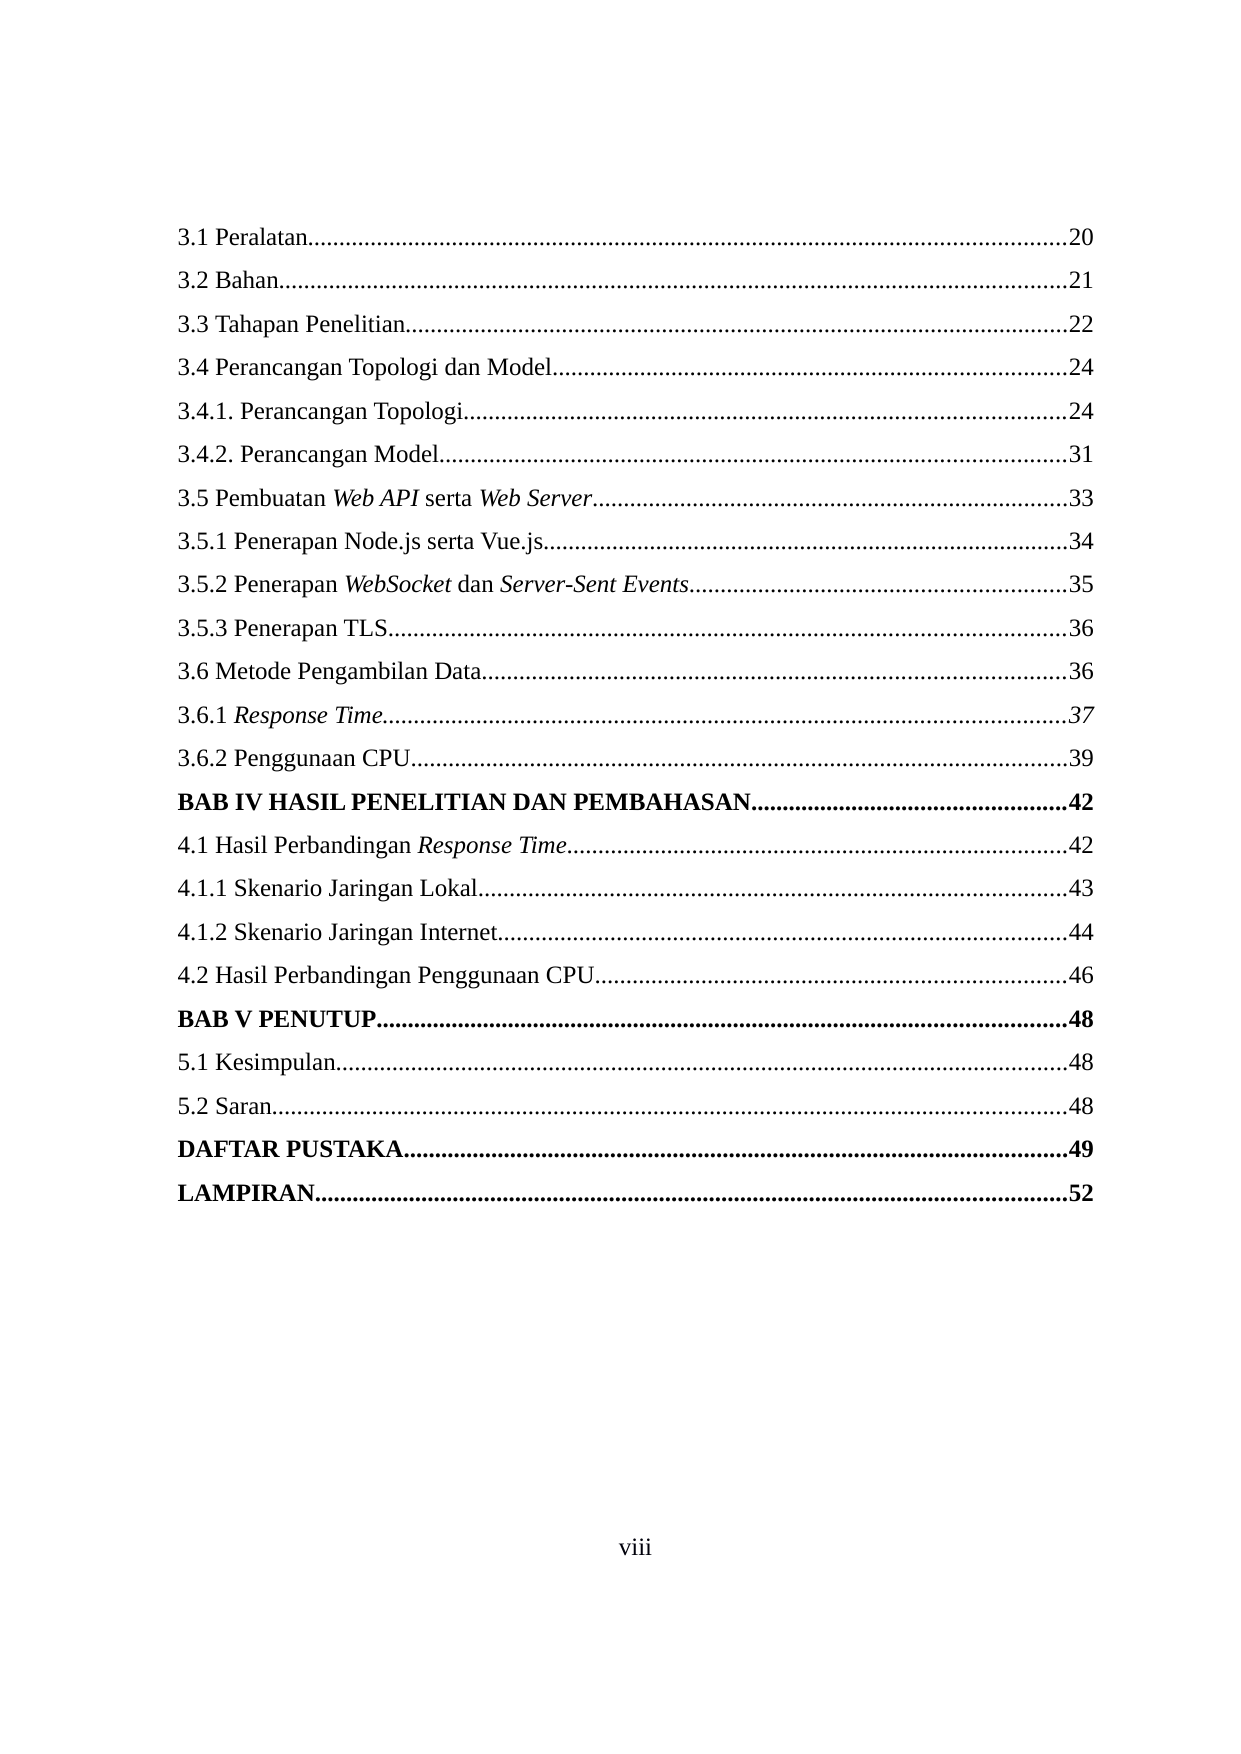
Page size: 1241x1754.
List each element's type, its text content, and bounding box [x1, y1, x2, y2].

text 3.1 Peralatan 20 [177, 222, 1093, 251]
text 4.1.1 Skenario Jaringan Lokal 43 [177, 873, 1093, 902]
text 3.5.1 Penerapan Node.js serta Vue.js 34 [177, 526, 1093, 555]
text 3.5.2 Penerapan WebSocket dan Server-Sent Events 35 [177, 569, 1093, 598]
text 3.6 Metode Pengambilan Data 36 [177, 656, 1093, 685]
text BAB V PENUTUP 48 [177, 1004, 1093, 1033]
text 3.5.3 Penerapan TLS 36 [177, 613, 1093, 642]
text 3.4 Perancangan Topologi dan Model 24 [177, 352, 1093, 381]
text 5.1 Kesimpulan 48 [177, 1047, 1093, 1076]
text 3.5 Pembuatan Web API serta Web Server 33 [177, 483, 1093, 511]
text 4.2 Hasil Perbandingan Penggunaan CPU 46 [177, 960, 1093, 989]
text BAB IV HASIL PENELITIAN DAN PEMBAHASAN 42 [177, 787, 1093, 815]
text 3.4.1. Perancangan Topologi 24 [177, 396, 1093, 424]
text 3.6.1 Response Time 37 [177, 700, 1093, 728]
text DAFTAR PUSTAKA 49 [177, 1134, 1093, 1163]
text 3.3 Tahapan Penelitian 22 [177, 309, 1093, 338]
text 3.4.2. Perancangan Model 31 [177, 439, 1093, 468]
text 5.2 Saran 48 [177, 1091, 1093, 1119]
text LAMPIRAN 52 [177, 1178, 1093, 1206]
text 3.6.2 Penggunaan CPU 39 [177, 743, 1093, 772]
text 4.1 Hasil Perbandingan Response Time 42 [177, 830, 1093, 859]
text 3.2 Bahan 21 [177, 265, 1093, 294]
text 4.1.2 Skenario Jaringan Internet 44 [177, 917, 1093, 946]
